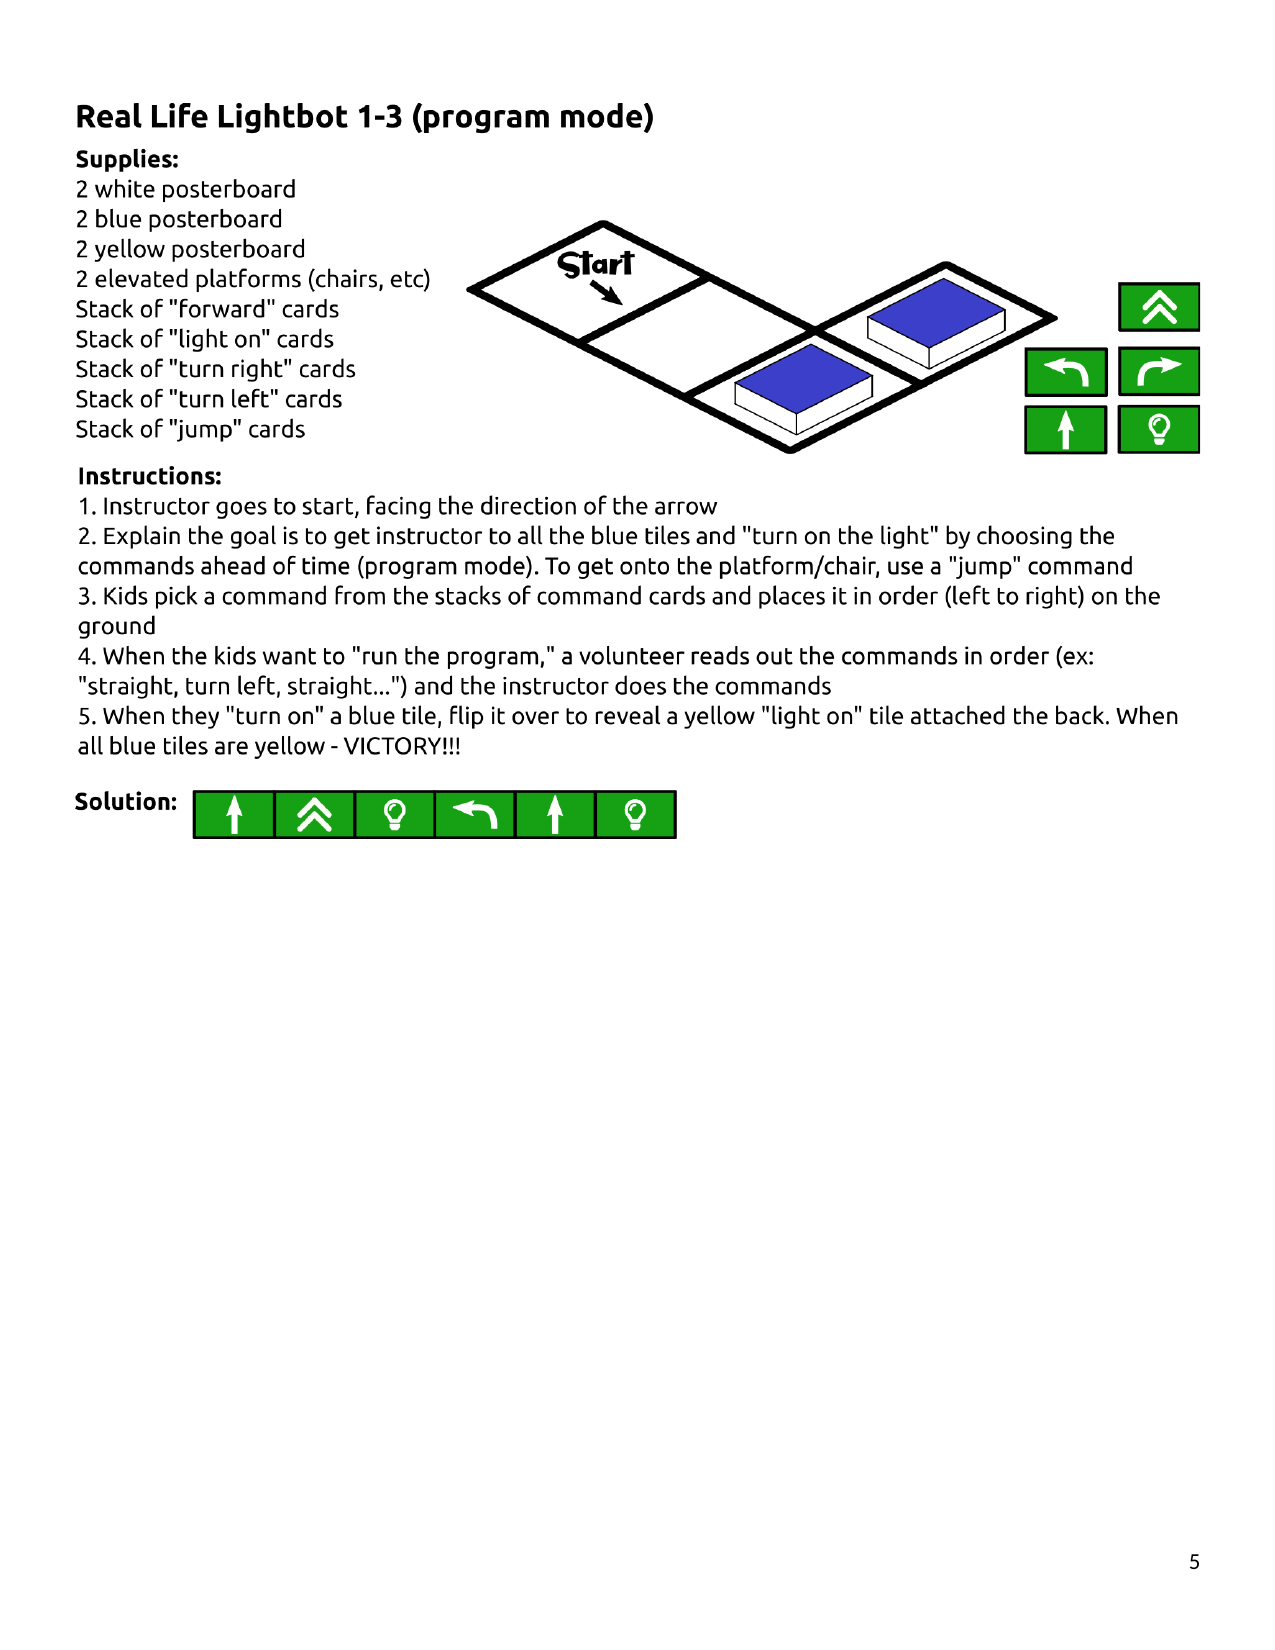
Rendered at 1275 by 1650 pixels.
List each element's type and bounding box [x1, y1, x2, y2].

picture [75, 103, 1200, 839]
